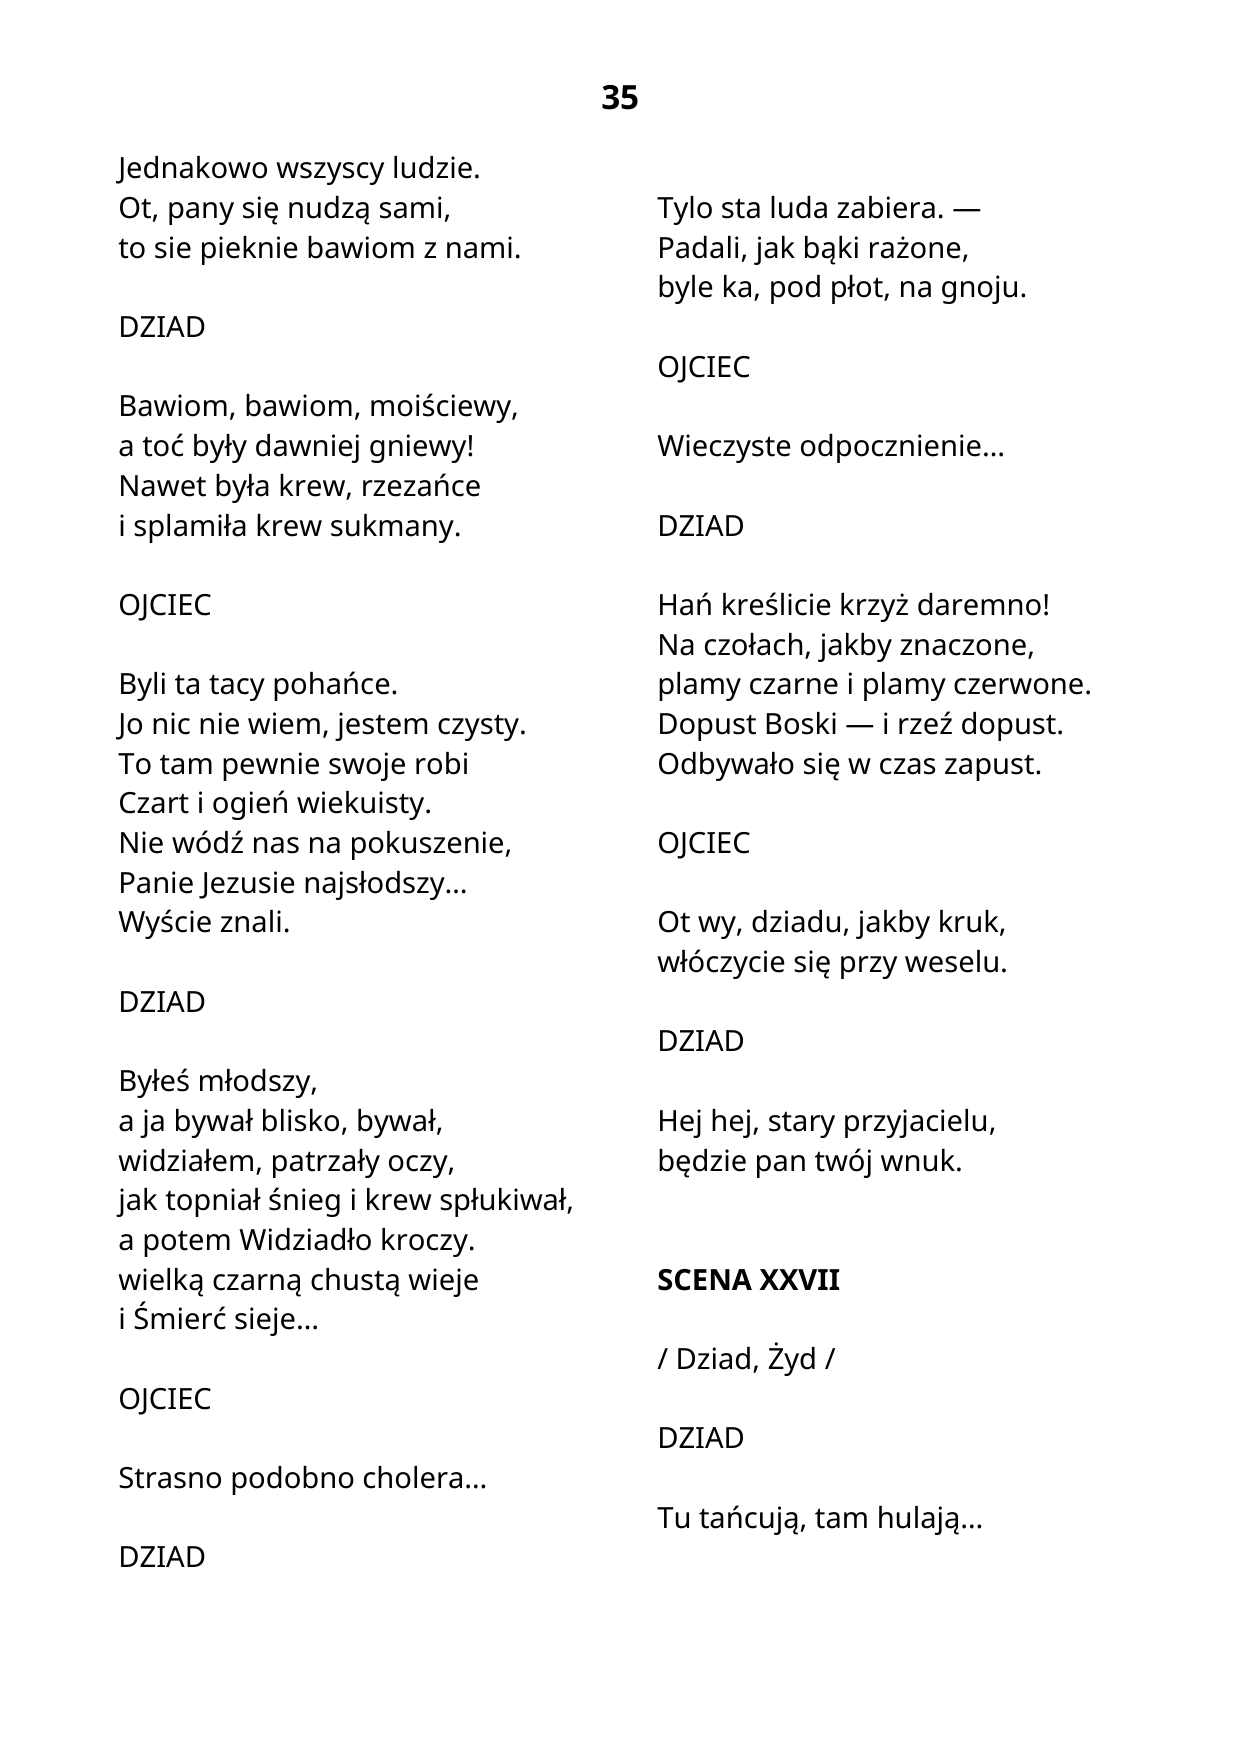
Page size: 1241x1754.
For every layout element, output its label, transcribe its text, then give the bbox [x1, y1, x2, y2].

text Panie Jezusie najsłodszy… [118, 862, 583, 902]
text Hań kreślicie krzyż daremno! [657, 584, 1122, 624]
text Wieczyste odpocznienie… [657, 425, 1122, 465]
text a potem Widziadło kroczy. [118, 1219, 583, 1259]
text Bawiom, bawiom, moiściewy, [118, 386, 583, 425]
text widziałem, patrzały oczy, [118, 1140, 583, 1179]
text Byli ta tacy pohańce. [118, 663, 583, 703]
text a toć były dawniej gniewy! [118, 425, 583, 465]
text Wyście znali. [118, 902, 583, 941]
text i Śmierć sieje… [118, 1298, 583, 1338]
text Padali, jak bąki rażone, [657, 227, 1122, 267]
text Czart i ogień wiekuisty. [118, 783, 583, 822]
text / Dziad, Żyd / [657, 1338, 1122, 1378]
text Strasno podobno cholera… [118, 1457, 583, 1497]
text OJCIEC [118, 584, 583, 624]
text DZIAD [657, 1021, 1122, 1060]
text OJCIEC [657, 822, 1122, 862]
text i splamiła krew sukmany. [118, 505, 583, 544]
text to sie pieknie bawiom z nami. [118, 227, 583, 267]
text włóczycie się przy weselu. [657, 941, 1122, 981]
text DZIAD [118, 981, 583, 1021]
text byle ka, pod płot, na gnoju. [657, 267, 1122, 306]
text Tu tańcują, tam hulają… [657, 1497, 1122, 1537]
text DZIAD [657, 505, 1122, 544]
text Hej hej, stary przyjacielu, [657, 1100, 1122, 1140]
text plamy czarne i plamy czerwone. [657, 663, 1122, 703]
text Tylo sta luda zabiera. — [657, 187, 1122, 227]
text Ot wy, dziadu, jakby kruk, [657, 902, 1122, 941]
text Jo nic nie wiem, jestem czysty. [118, 703, 583, 743]
text Jednakowo wszyscy ludzie. [118, 148, 583, 187]
text Nawet była krew, rzezańce [118, 465, 583, 505]
text jak topniał śnieg i krew spłukiwał, [118, 1179, 583, 1219]
text Nie wódź nas na pokuszenie, [118, 822, 583, 862]
text DZIAD [118, 306, 583, 346]
text Byłeś młodszy, [118, 1060, 583, 1100]
text OJCIEC [118, 1378, 583, 1418]
text a ja bywał blisko, bywał, [118, 1100, 583, 1140]
text SCENA XXVII [657, 1259, 1122, 1298]
text OJCIEC [657, 346, 1122, 386]
text DZIAD [118, 1537, 583, 1576]
text DZIAD [657, 1418, 1122, 1457]
text wielką czarną chustą wieje [118, 1259, 583, 1298]
text będzie pan twój wnuk. [657, 1140, 1122, 1179]
text Na czołach, jakby znaczone, [657, 624, 1122, 663]
text Ot, pany się nudzą sami, [118, 187, 583, 227]
text Dopust Boski — i rzeź dopust. [657, 703, 1122, 743]
text Odbywało się w czas zapust. [657, 743, 1122, 783]
text To tam pewnie swoje robi [118, 743, 583, 783]
